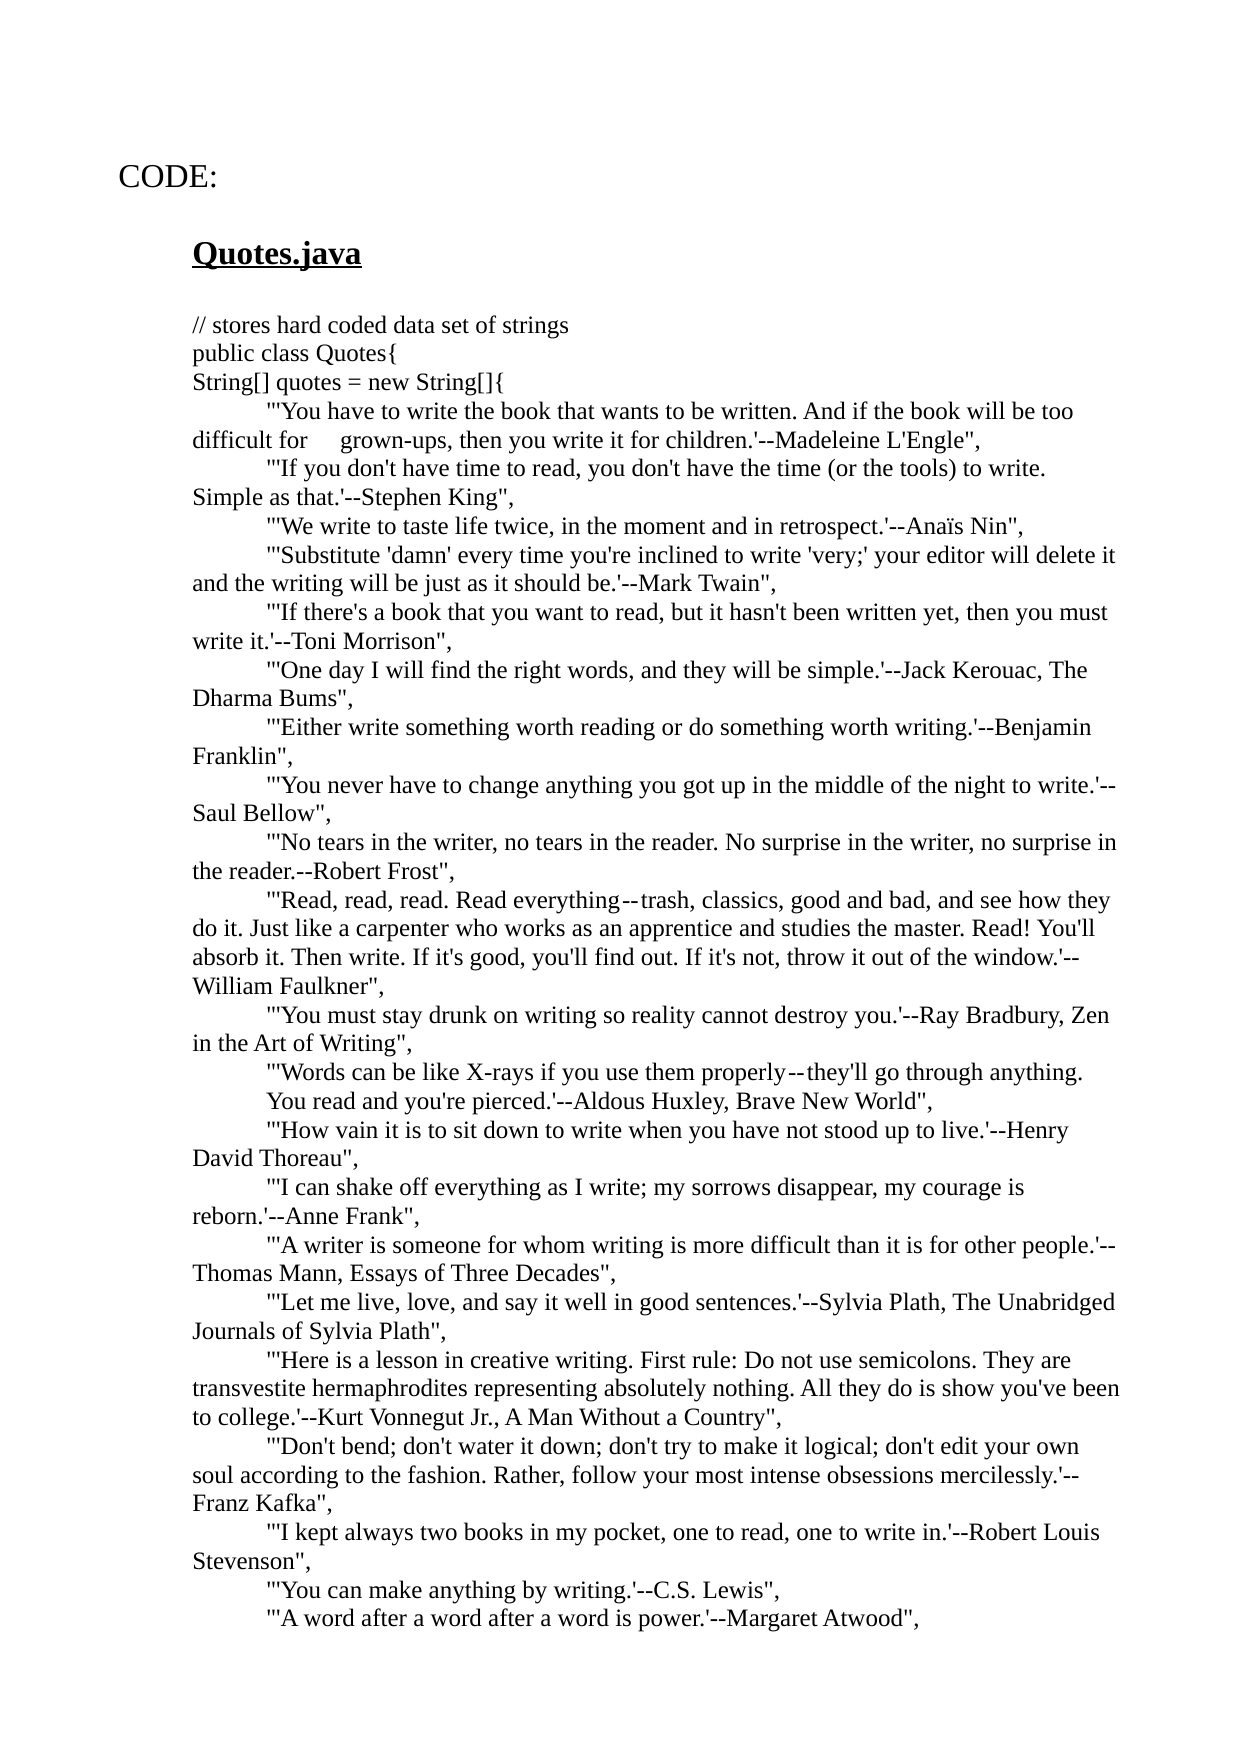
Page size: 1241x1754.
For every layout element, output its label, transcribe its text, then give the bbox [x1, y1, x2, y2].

text "'If there's a book that you want to read, but it hasn't been written yet, then you must write it.'--Toni Morrison", [118, 597, 1122, 655]
text String[] quotes = new String[]{ [118, 367, 1122, 396]
text "'Don't bend; don't water it down; don't try to make it logical; don't edit your own soul according to the fashion. Rather, follow your most intense obsessions mercilessly.'-- Franz Kafka", [118, 1431, 1122, 1517]
text "'Let me live, love, and say it well in good sentences.'--Sylvia Plath, The Unabridged Journals of Sylvia Plath", [118, 1287, 1122, 1345]
text "'I can shake off everything as I write; my sorrows disappear, my courage is reborn.'--Anne Frank", [118, 1172, 1122, 1230]
text Quotes.java [118, 233, 1122, 271]
text "'You have to write the book that wants to be written. And if the book will be too difficult for grown-ups, then you write it for children.'--Madeleine L'Engle", [118, 396, 1122, 453]
text "'Either write something worth reading or do something worth writing.'--Benjamin Franklin", [118, 712, 1122, 770]
text "'You can make anything by writing.'--C.S. Lewis", [118, 1575, 1122, 1603]
text "'Read, read, read. Read everything -- trash, classics, good and bad, and see how they do it. Just like a carpenter who works as an apprentice and studies the master. Read! You'll absorb it. Then write. If it's good, you'll find out. If it's not, throw it out of the window.'-- William Faulkner", [118, 885, 1122, 1000]
text "'You must stay drunk on writing so reality cannot destroy you.'--Ray Bradbury, Zen in the Art of Writing", [118, 1000, 1122, 1057]
text "'I kept always two books in my pocket, one to read, one to write in.'--Robert Louis Stevenson", [118, 1517, 1122, 1575]
text "'One day I will find the right words, and they will be simple.'--Jack Kerouac, The Dharma Bums", [118, 655, 1122, 712]
text "'A word after a word after a word is power.'--Margaret Atwood", [118, 1603, 1122, 1632]
text // stores hard coded data set of strings [118, 310, 1122, 338]
text "'We write to taste life twice, in the moment and in retrospect.'--Anaïs Nin", [118, 511, 1122, 540]
text "'No tears in the writer, no tears in the reader. No surprise in the writer, no surprise in the reader.--Robert Frost", [118, 827, 1122, 885]
text "'You never have to change anything you got up in the middle of the night to write.'-- Saul Bellow", [118, 770, 1122, 827]
text "'How vain it is to sit down to write when you have not stood up to live.'--Henry David Thoreau", [118, 1115, 1122, 1172]
text "'Words can be like X-rays if you use them properly -- they'll go through anything. You read and you're pierced.'--Aldous Huxley, Brave New World", [118, 1057, 1122, 1115]
text public class Quotes{ [118, 338, 1122, 367]
text CODE: [118, 156, 1122, 195]
text "'A writer is someone for whom writing is more difficult than it is for other people.'-- Thomas Mann, Essays of Three Decades", [118, 1230, 1122, 1287]
text "'If you don't have time to read, you don't have the time (or the tools) to write. Simple as that.'--Stephen King", [118, 453, 1122, 511]
text "'Here is a lesson in creative writing. First rule: Do not use semicolons. They are transvestite hermaphrodites representing absolutely nothing. All they do is show you've been to college.'--Kurt Vonnegut Jr., A Man Without a Country", [118, 1345, 1122, 1431]
text "'Substitute 'damn' every time you're inclined to write 'very;' your editor will delete it and the writing will be just as it should be.'--Mark Twain", [118, 540, 1122, 597]
